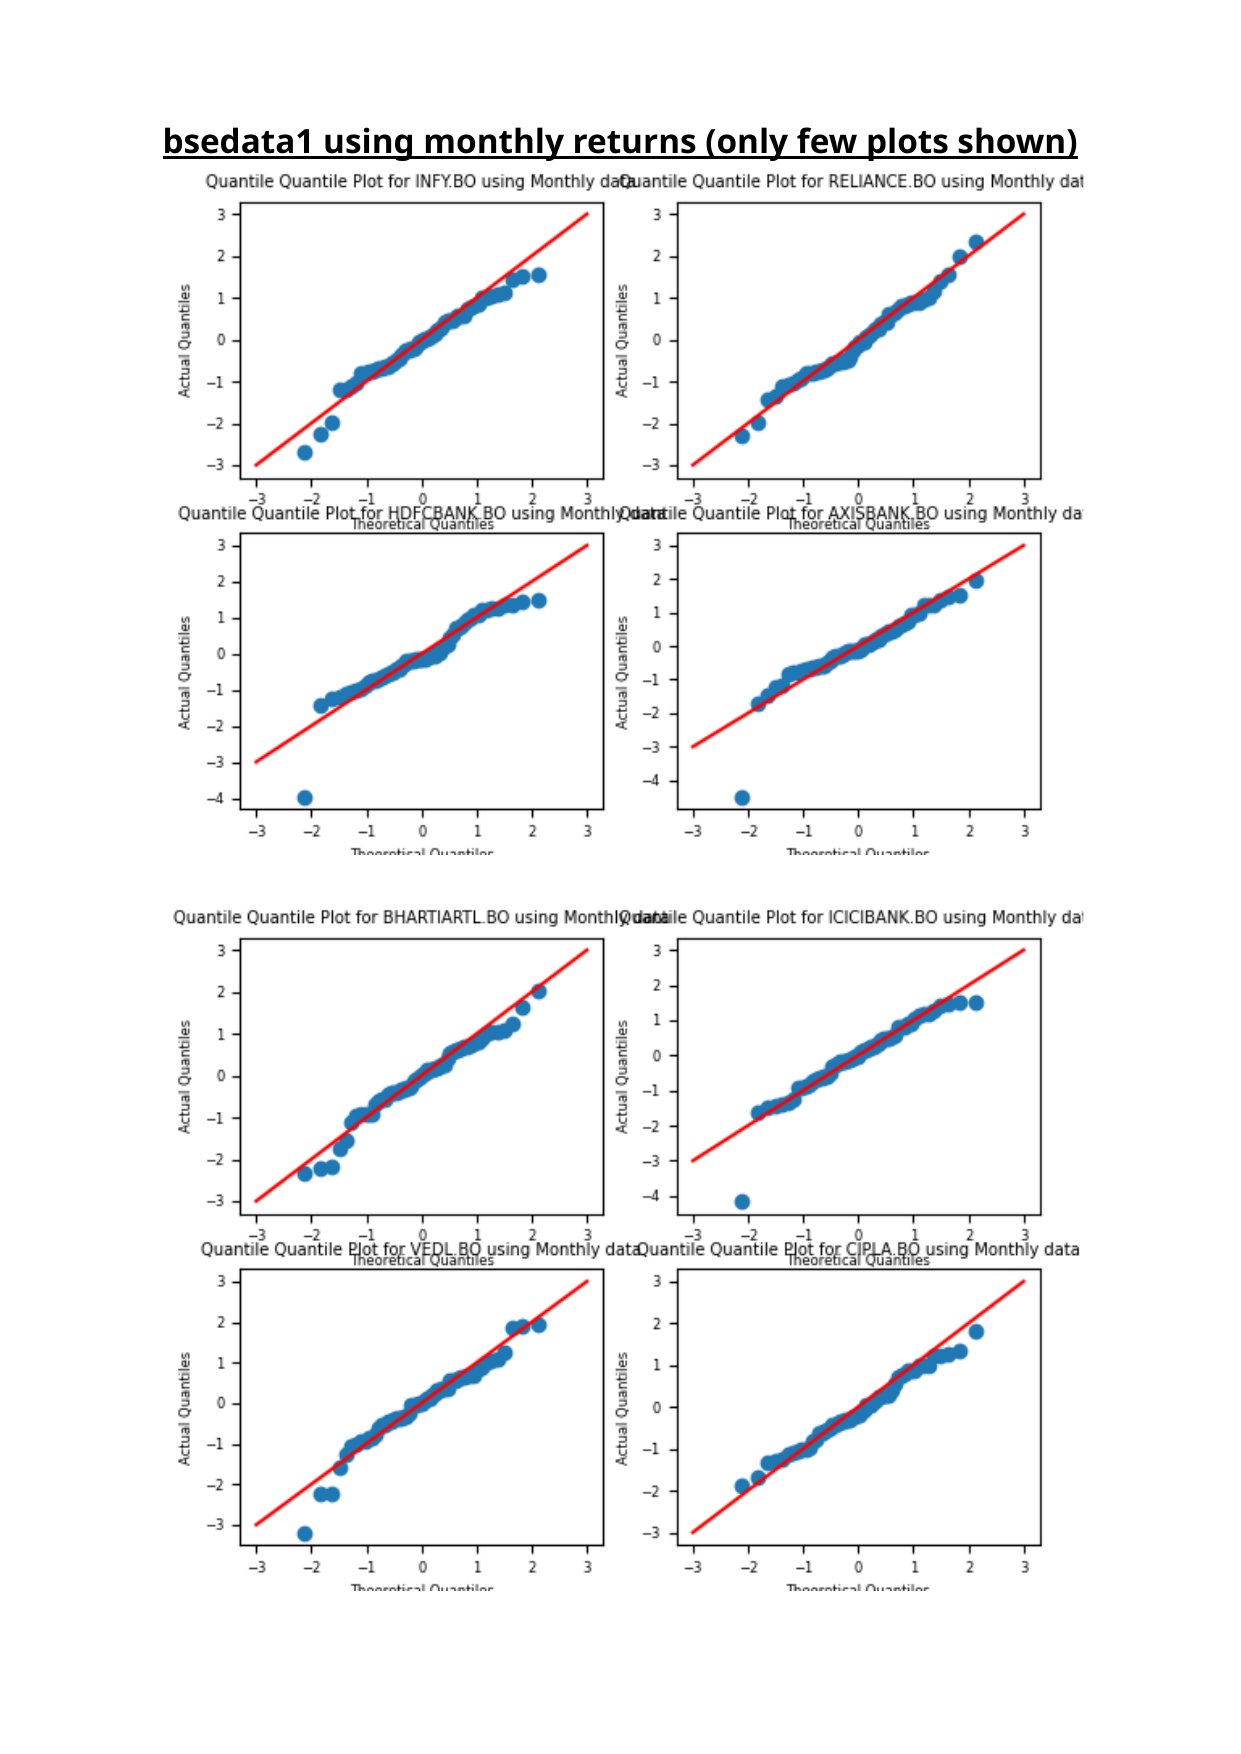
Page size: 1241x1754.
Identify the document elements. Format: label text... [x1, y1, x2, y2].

text bsedata1 using monthly returns (only few plots shown) [118, 118, 1122, 163]
picture [156, 899, 1084, 1591]
picture [156, 163, 1084, 855]
